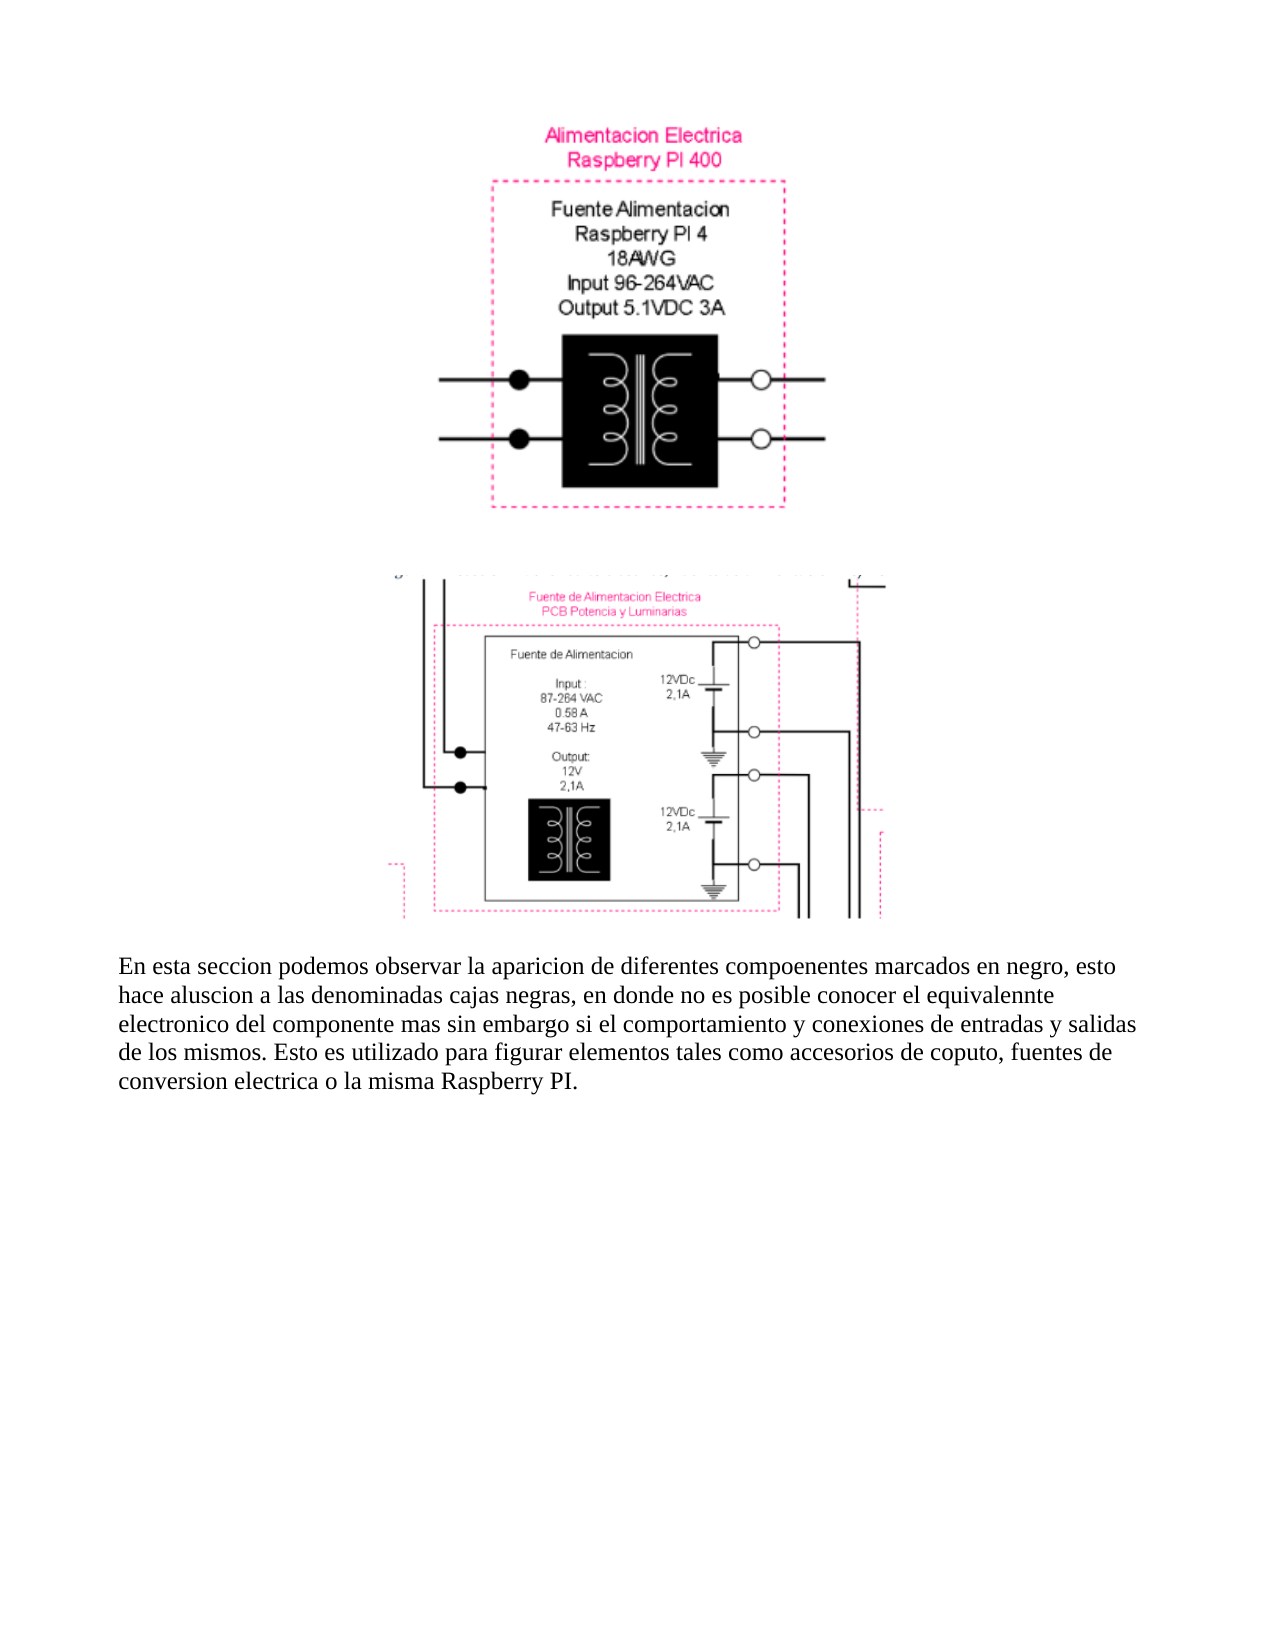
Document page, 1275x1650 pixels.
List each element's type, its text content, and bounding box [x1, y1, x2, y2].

picture [375, 575, 900, 923]
picture [430, 118, 845, 519]
text En esta seccion podemos observar la aparicion de diferentes compoenentes marcados en negro, esto hace aluscion a las denominadas cajas negras, en donde no es posible conocer el equivalennte electronico del componente mas sin embargo si el comportamiento y conexiones de entradas y salidas de los mismos. Esto es utilizado para figurar elementos tales como accesorios de coputo, fuentes de conversion electrica o la misma Raspberry PI. [118, 951, 1157, 1095]
